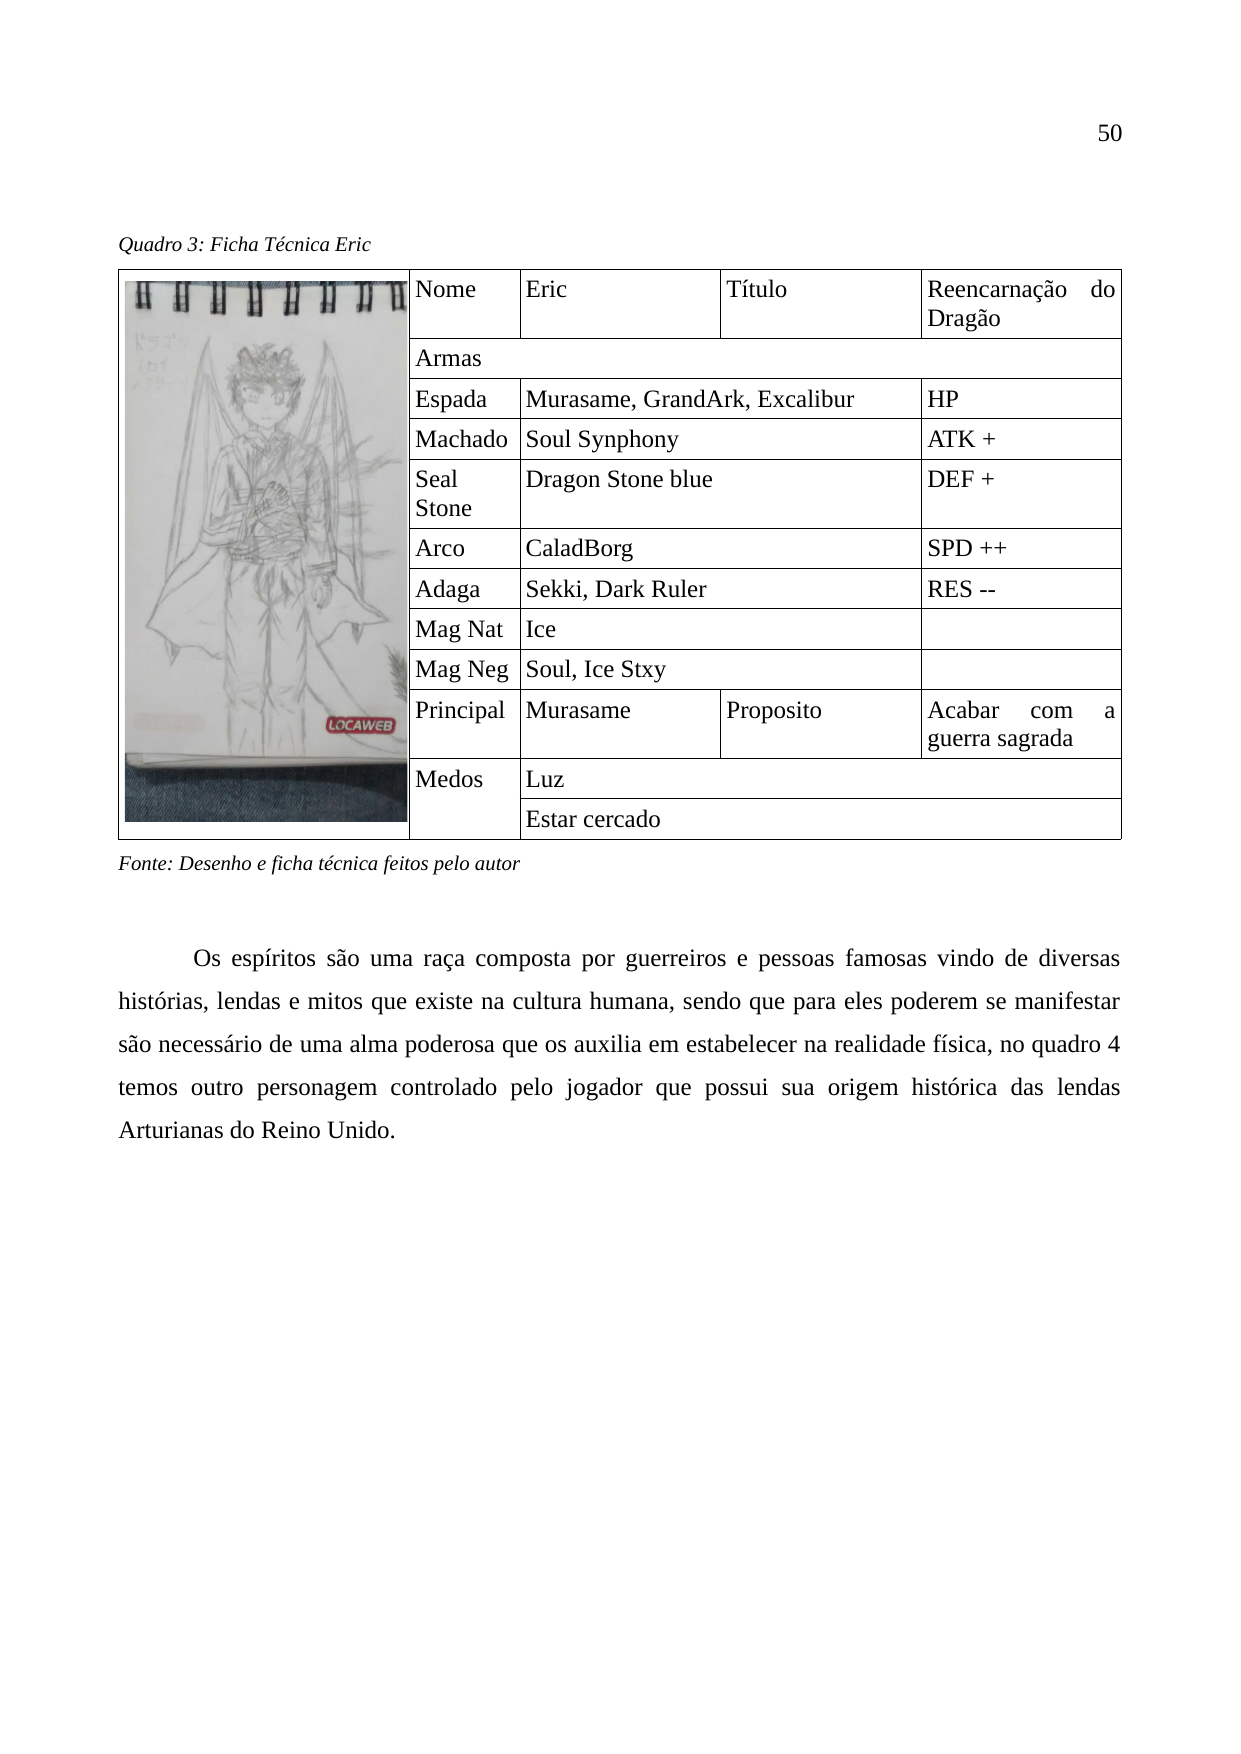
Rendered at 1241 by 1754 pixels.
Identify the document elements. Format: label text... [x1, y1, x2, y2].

table_cell HP [922, 379, 1121, 418]
table_cell RES -- [922, 569, 1121, 608]
table_cell SPD ++ [922, 529, 1121, 568]
table_cell Ice [521, 609, 921, 648]
text Fonte: Desenho e ficha técnica feitos pelo autor [118, 851, 1122, 875]
table_header [119, 270, 409, 838]
text Os espíritos são uma raça composta por guerreiros e pessoas famosas vindo de diversas histórias, lendas e mitos que existe na cultura humana, sendo que para eles poderem se manifestar são necessário de uma alma poderosa que os auxilia em estabelecer na realidade física, no quadro 4 temos outro personagem controlado pelo jogador que possui sua origem histórica das lendas Arturianas do Reino Unido. [118, 943, 1122, 1144]
table_cell Murasame [521, 690, 720, 758]
table_cell Soul Synphony [521, 419, 921, 458]
table_cell Medos [410, 759, 520, 838]
table_cell Luz [521, 759, 1121, 798]
table_cell Espada [410, 379, 520, 418]
table_header Nome [410, 270, 520, 338]
table_cell Sekki, Dark Ruler [521, 569, 921, 608]
table_cell Principal [410, 690, 520, 758]
table_cell DEF + [922, 460, 1121, 528]
table_cell Estar cercado [521, 799, 1121, 838]
table_cell Dragon Stone blue [521, 460, 921, 528]
table_cell Mag Neg [410, 650, 520, 689]
table_cell Acabar com a guerra sagrada [922, 690, 1121, 758]
table_cell CaladBorg [521, 529, 921, 568]
table_cell [922, 650, 1121, 689]
table_cell Soul, Ice Stxy [521, 650, 921, 689]
table_cell Armas [410, 339, 1121, 378]
table_cell Adaga [410, 569, 520, 608]
table_header Reencarnação do Dragão [922, 270, 1121, 338]
table_cell [922, 609, 1121, 648]
table_cell Arco [410, 529, 520, 568]
text Quadro 3: Ficha Técnica Eric [118, 232, 1122, 256]
table_cell Murasame, GrandArk, Excalibur [521, 379, 921, 418]
table_cell Seal Stone [410, 460, 520, 528]
table_header Título [721, 270, 921, 338]
table_header Eric [521, 270, 720, 338]
table_cell Machado [410, 419, 520, 458]
picture [124, 281, 408, 822]
table_cell Mag Nat [410, 609, 520, 648]
table_cell ATK + [922, 419, 1121, 458]
table_cell Proposito [721, 690, 921, 758]
